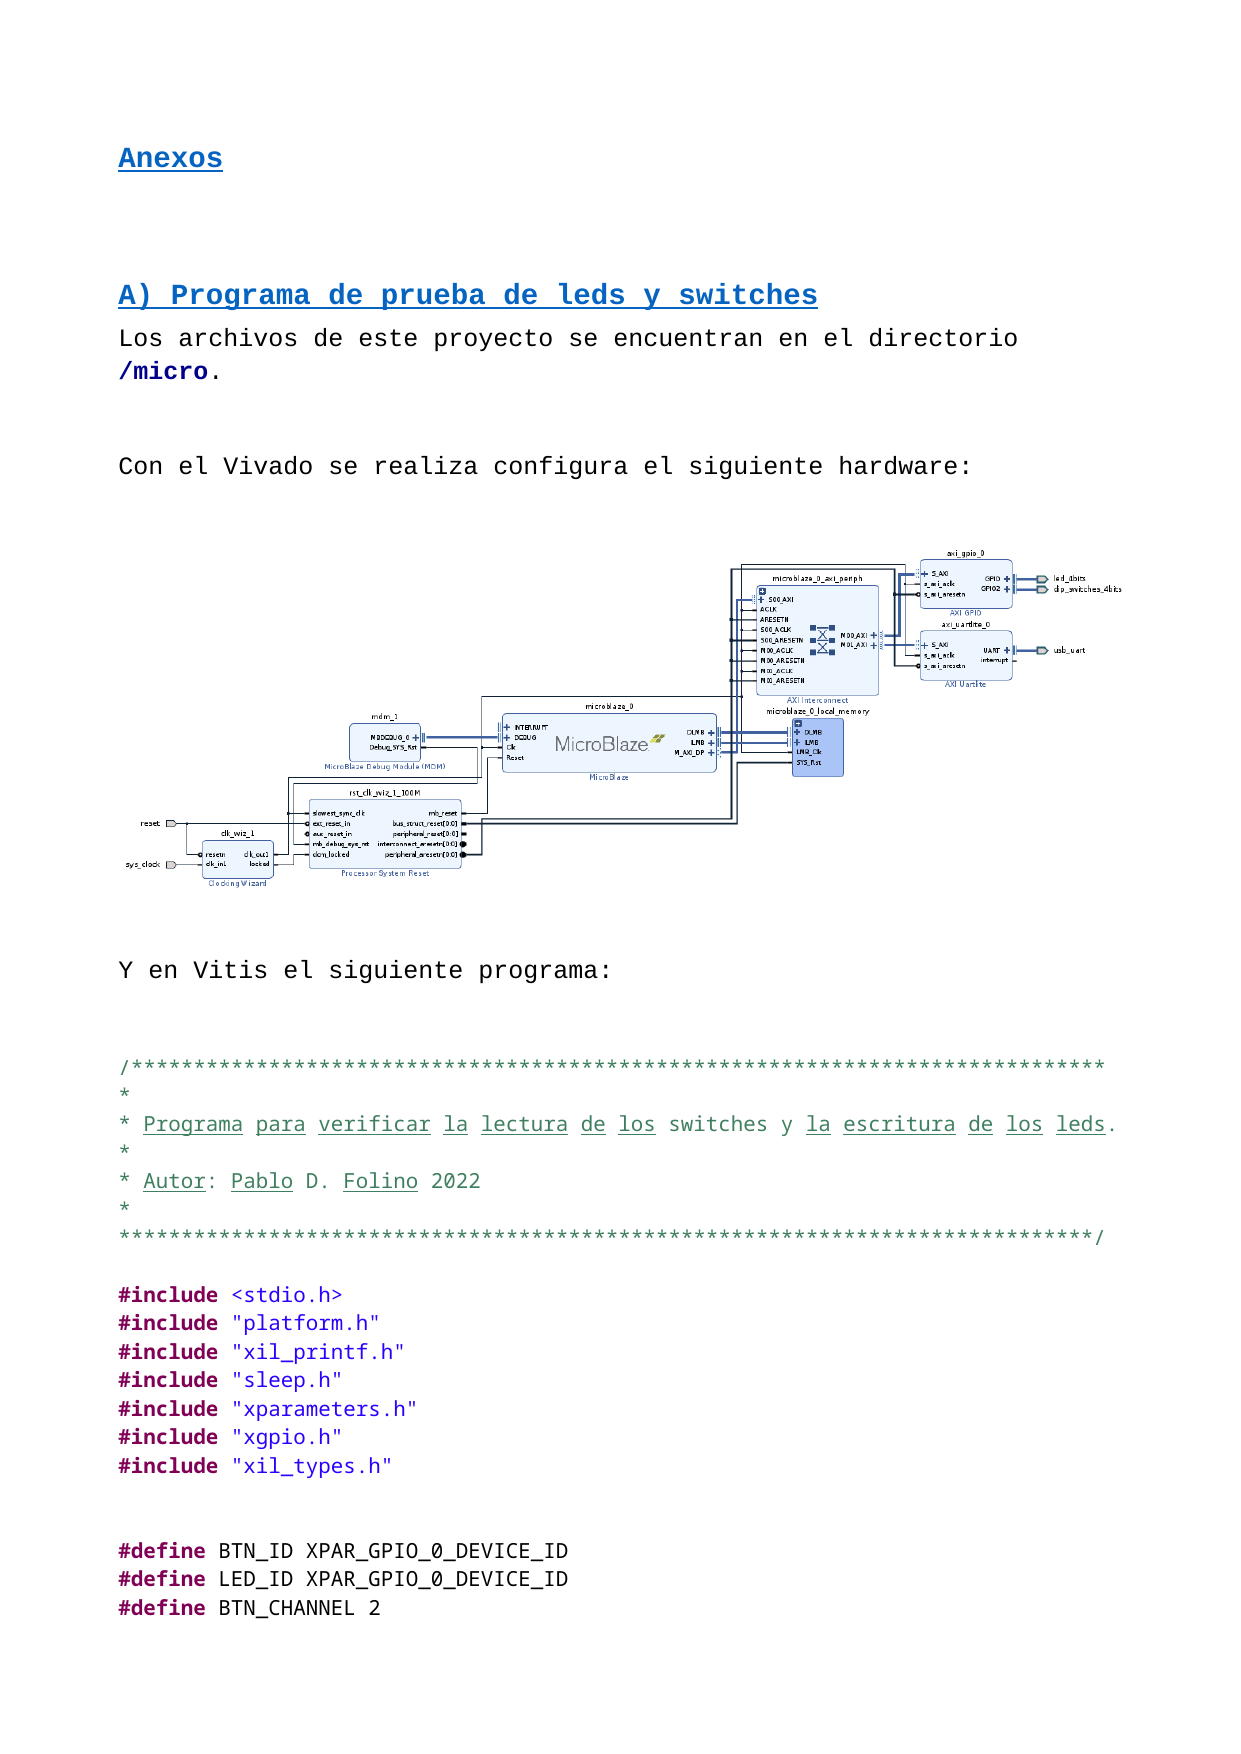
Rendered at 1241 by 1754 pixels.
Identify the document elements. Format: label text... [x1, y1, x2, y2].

text ******************************************************************************/ [118, 1223, 1122, 1252]
text #define BTN_CHANNEL 2 [118, 1593, 1122, 1621]
text * Autor: Pablo D. Folino 2022 [118, 1166, 1122, 1195]
text * [118, 1195, 1122, 1223]
text Los archivos de este proyecto se encuentran en el directorio /micro. [118, 326, 1122, 387]
text #include "platform.h" [118, 1308, 1122, 1337]
text * [118, 1081, 1122, 1109]
text #include "xil_printf.h" [118, 1337, 1122, 1365]
text Y en Vitis el siguiente programa: [118, 958, 1122, 986]
text #define BTN_ID XPAR_GPIO_0_DEVICE_ID [118, 1536, 1122, 1564]
text #include "xgpio.h" [118, 1422, 1122, 1451]
text #include "xil_types.h" [118, 1451, 1122, 1479]
text * Programa para verificar la lectura de los switches y la escritura de los leds. [118, 1109, 1122, 1138]
text #define LED_ID XPAR_GPIO_0_DEVICE_ID [118, 1564, 1122, 1593]
subtitle A) Programa de prueba de leds y switches [118, 281, 1122, 313]
text Con el Vivado se realiza configura el siguiente hardware: [118, 453, 1122, 482]
text #include "sleep.h" [118, 1365, 1122, 1394]
text * [118, 1138, 1122, 1166]
text /****************************************************************************** [118, 1053, 1122, 1081]
picture [118, 500, 1123, 888]
text #include <stdio.h> [118, 1280, 1122, 1308]
text #include "xparameters.h" [118, 1394, 1122, 1422]
subtitle Anexos [118, 143, 1122, 176]
